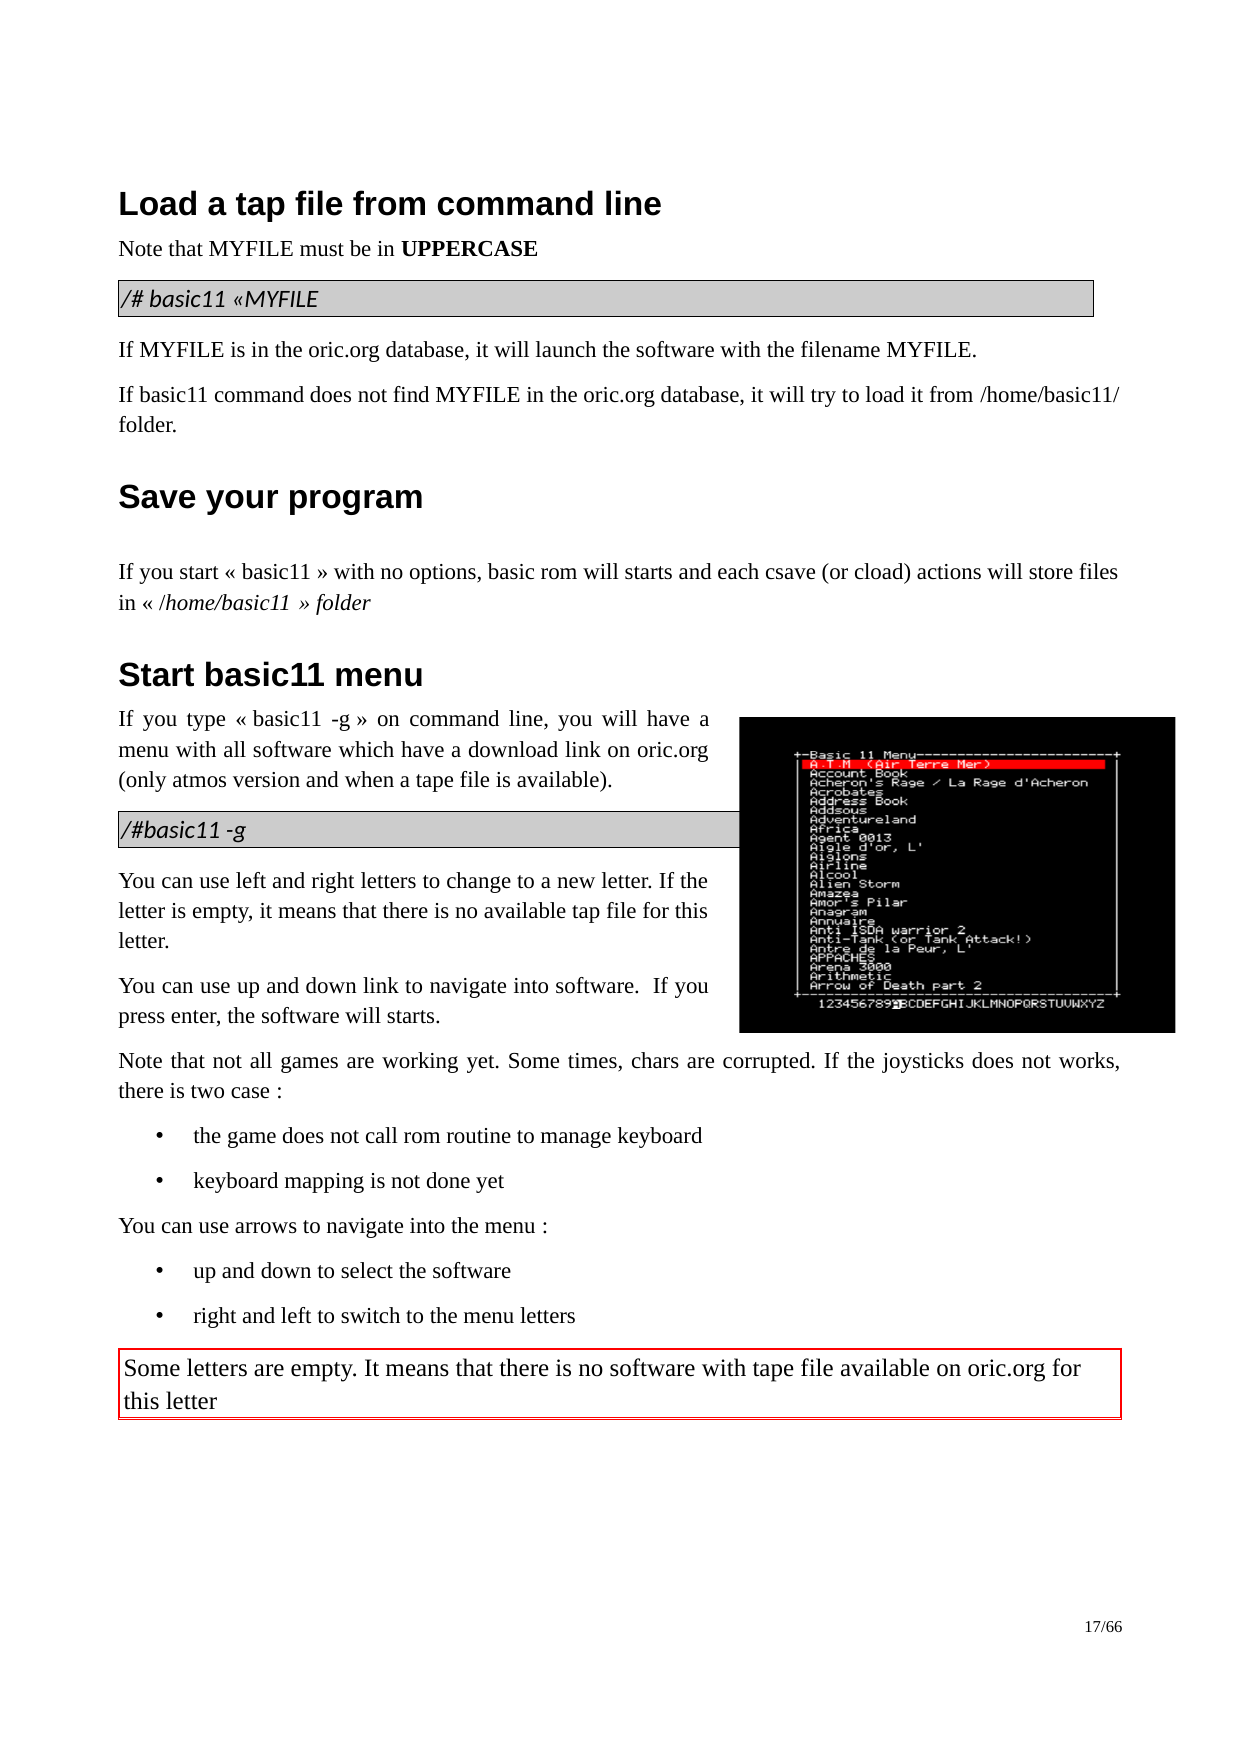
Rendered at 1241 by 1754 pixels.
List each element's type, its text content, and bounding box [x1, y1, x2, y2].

text Some letters are empty. It means that there is no software with tape file available on oric.org for this letter [120, 1350, 1120, 1417]
list the game does not call rom routine to manage keyboard [156, 1123, 1122, 1149]
text /#basic11 -g [119, 812, 739, 847]
picture [739, 717, 1176, 1033]
text Note that MYFILE must be in UPPERCASE [118, 235, 1122, 261]
text You can use arrows to navigate into the menu : [118, 1213, 1122, 1239]
subtitle Start basic11 menu [118, 654, 1122, 693]
text If MYFILE is in the oric.org database, it will launch the software with the filename MYFILE. [118, 336, 1122, 362]
text If basic11 command does not find MYFILE in the oric.org database, it will try to load it from /home/basic11/ folder. [118, 381, 1122, 437]
text Note that not all games are working yet. Some times, chars are corrupted. If the joysticks does not works, there is two case : [118, 1047, 1122, 1104]
list right and left to switch to the menu letters [156, 1303, 1122, 1329]
text You can use up and down link to navigate into software. If you press enter, the software will starts. [118, 972, 739, 1029]
list up and down to select the software [156, 1258, 1122, 1284]
text If you type « basic11 -g » on command line, you will have a menu with all software which have a download link on oric.org (only atmos version and when a tape file is available). [118, 706, 1122, 792]
subtitle Save your program [118, 477, 1122, 516]
text You can use left and right letters to change to a new letter. If the letter is empty, it means that there is no available tap file for this letter. [118, 867, 739, 953]
text If you start « basic11 » with no options, basic rom will starts and each csave (or cload) actions will store files in « /home/basic11 » folder [118, 528, 1122, 615]
list keyboard mapping is not done yet [156, 1168, 1122, 1194]
subtitle Load a tap file from command line [118, 184, 1122, 223]
text /# basic11 «MYFILE [119, 281, 1093, 316]
